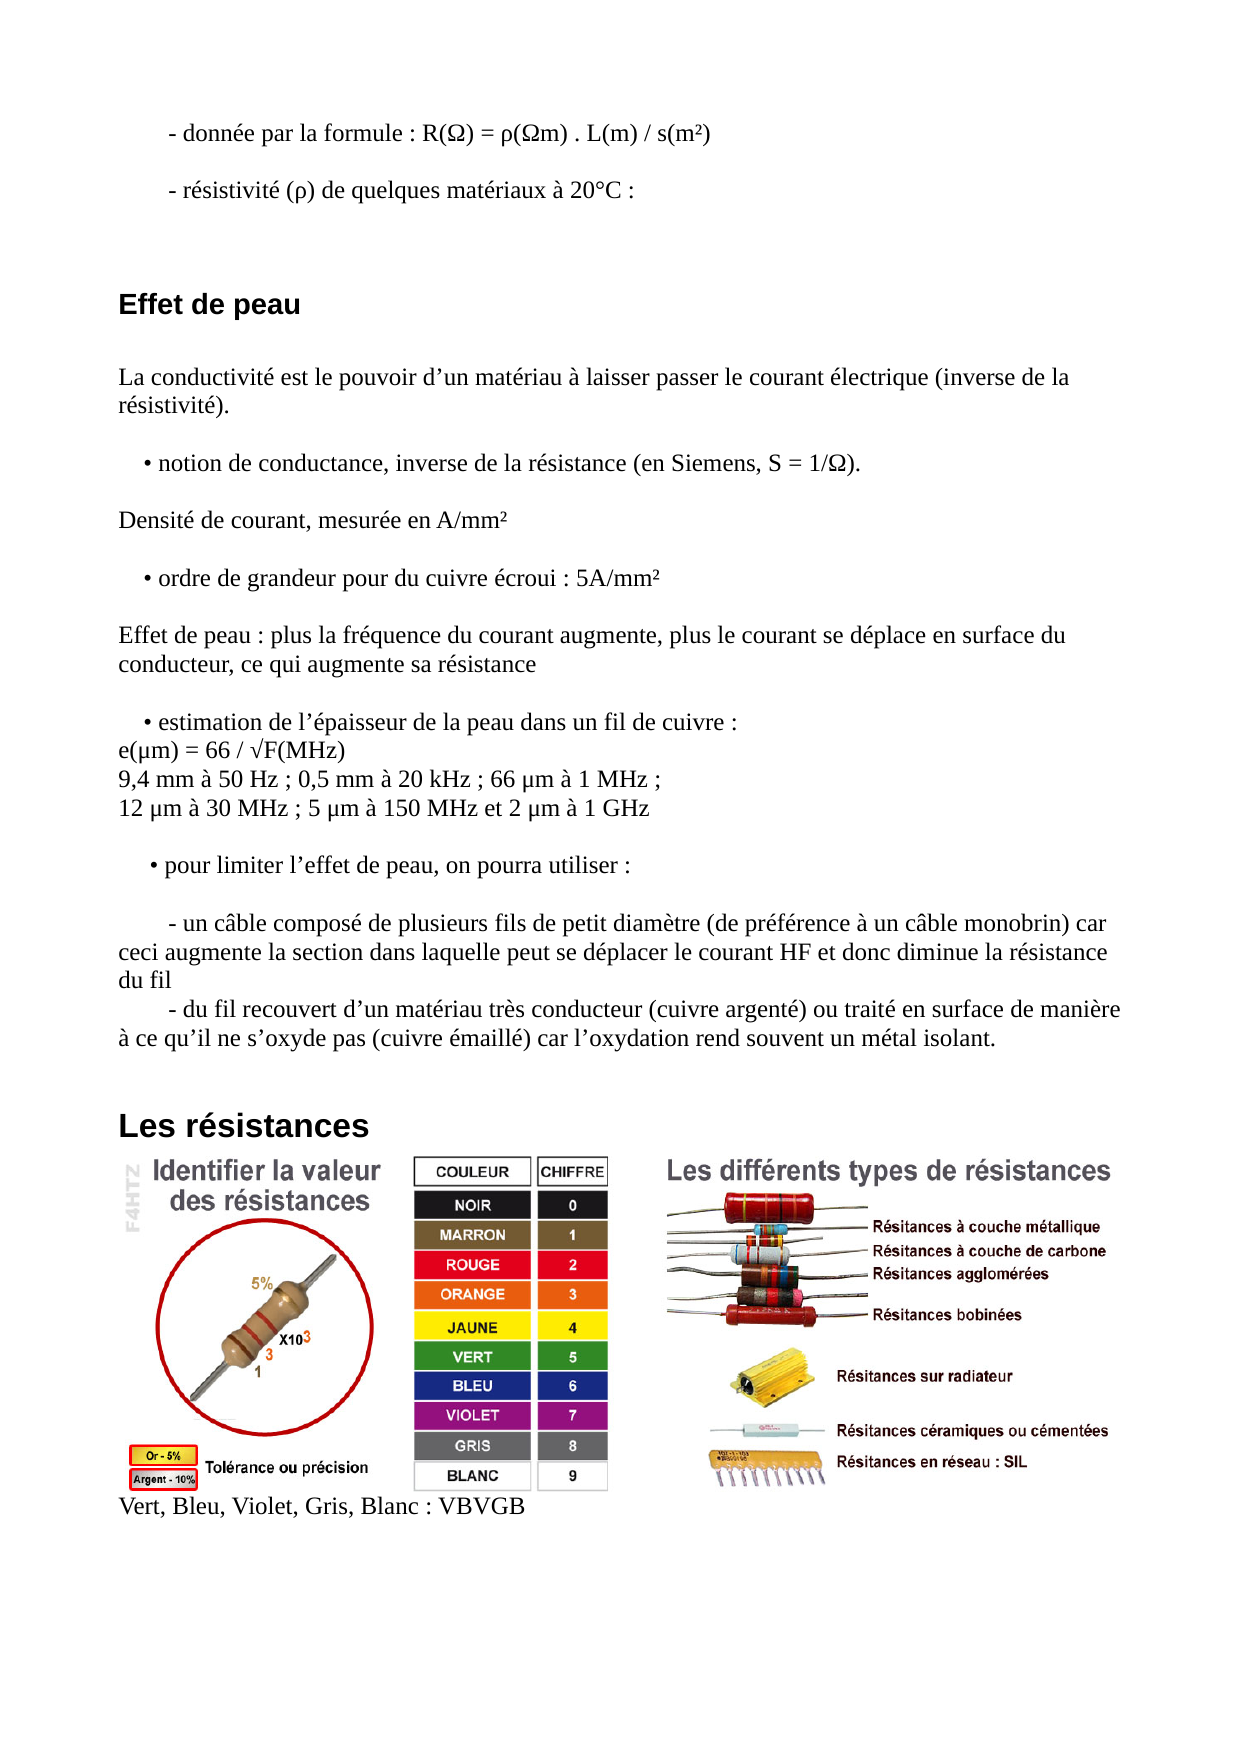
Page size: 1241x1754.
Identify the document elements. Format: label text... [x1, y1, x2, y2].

text • pour limiter l’effet de peau, on pourra utiliser : [118, 850, 1122, 879]
text - un câble composé de plusieurs fils de petit diamètre (de préférence à un câble monobrin) car ceci augmente la section dans laquelle peut se déplacer le courant HF et donc diminue la résistance du fil [118, 908, 1122, 994]
text • ordre de grandeur pour du cuivre écroui : 5A/mm² [118, 563, 1122, 592]
text Vert, Bleu, Violet, Gris, Blanc : VBVGB [118, 1492, 1122, 1520]
text - résistivité (ρ) de quelques matériaux à 20°C : [118, 176, 1122, 204]
text • estimation de l’épaisseur de la peau dans un fil de cuivre : [118, 707, 1122, 735]
text La conductivité est le pouvoir d’un matériau à laisser passer le courant électrique (inverse de la résistivité). [118, 362, 1122, 419]
subtitle Les résistances [118, 1105, 1122, 1144]
text e(μm) = 66 / √F(MHz) [118, 735, 1122, 764]
text Densité de courant, mesurée en A/mm² [118, 505, 1122, 534]
text - du fil recouvert d’un matériau très conducteur (cuivre argenté) ou traité en surface de manière à ce qu’il ne s’oxyde pas (cuivre émaillé) car l’oxydation rend souvent un métal isolant. [118, 994, 1122, 1052]
text 12 μm à 30 MHz ; 5 μm à 150 MHz et 2 μm à 1 GHz [118, 793, 1122, 822]
subtitle Effet de peau [118, 287, 1122, 320]
text - donnée par la formule : R(Ω) = ρ(Ωm) . L(m) / s(m²) [118, 118, 1122, 147]
picture [118, 1156, 1123, 1492]
text Effet de peau : plus la fréquence du courant augmente, plus le courant se déplace en surface du conducteur, ce qui augmente sa résistance [118, 620, 1122, 678]
text • notion de conductance, inverse de la résistance (en Siemens, S = 1/Ω). [118, 448, 1122, 477]
text 9,4 mm à 50 Hz ; 0,5 mm à 20 kHz ; 66 μm à 1 MHz ; [118, 764, 1122, 793]
